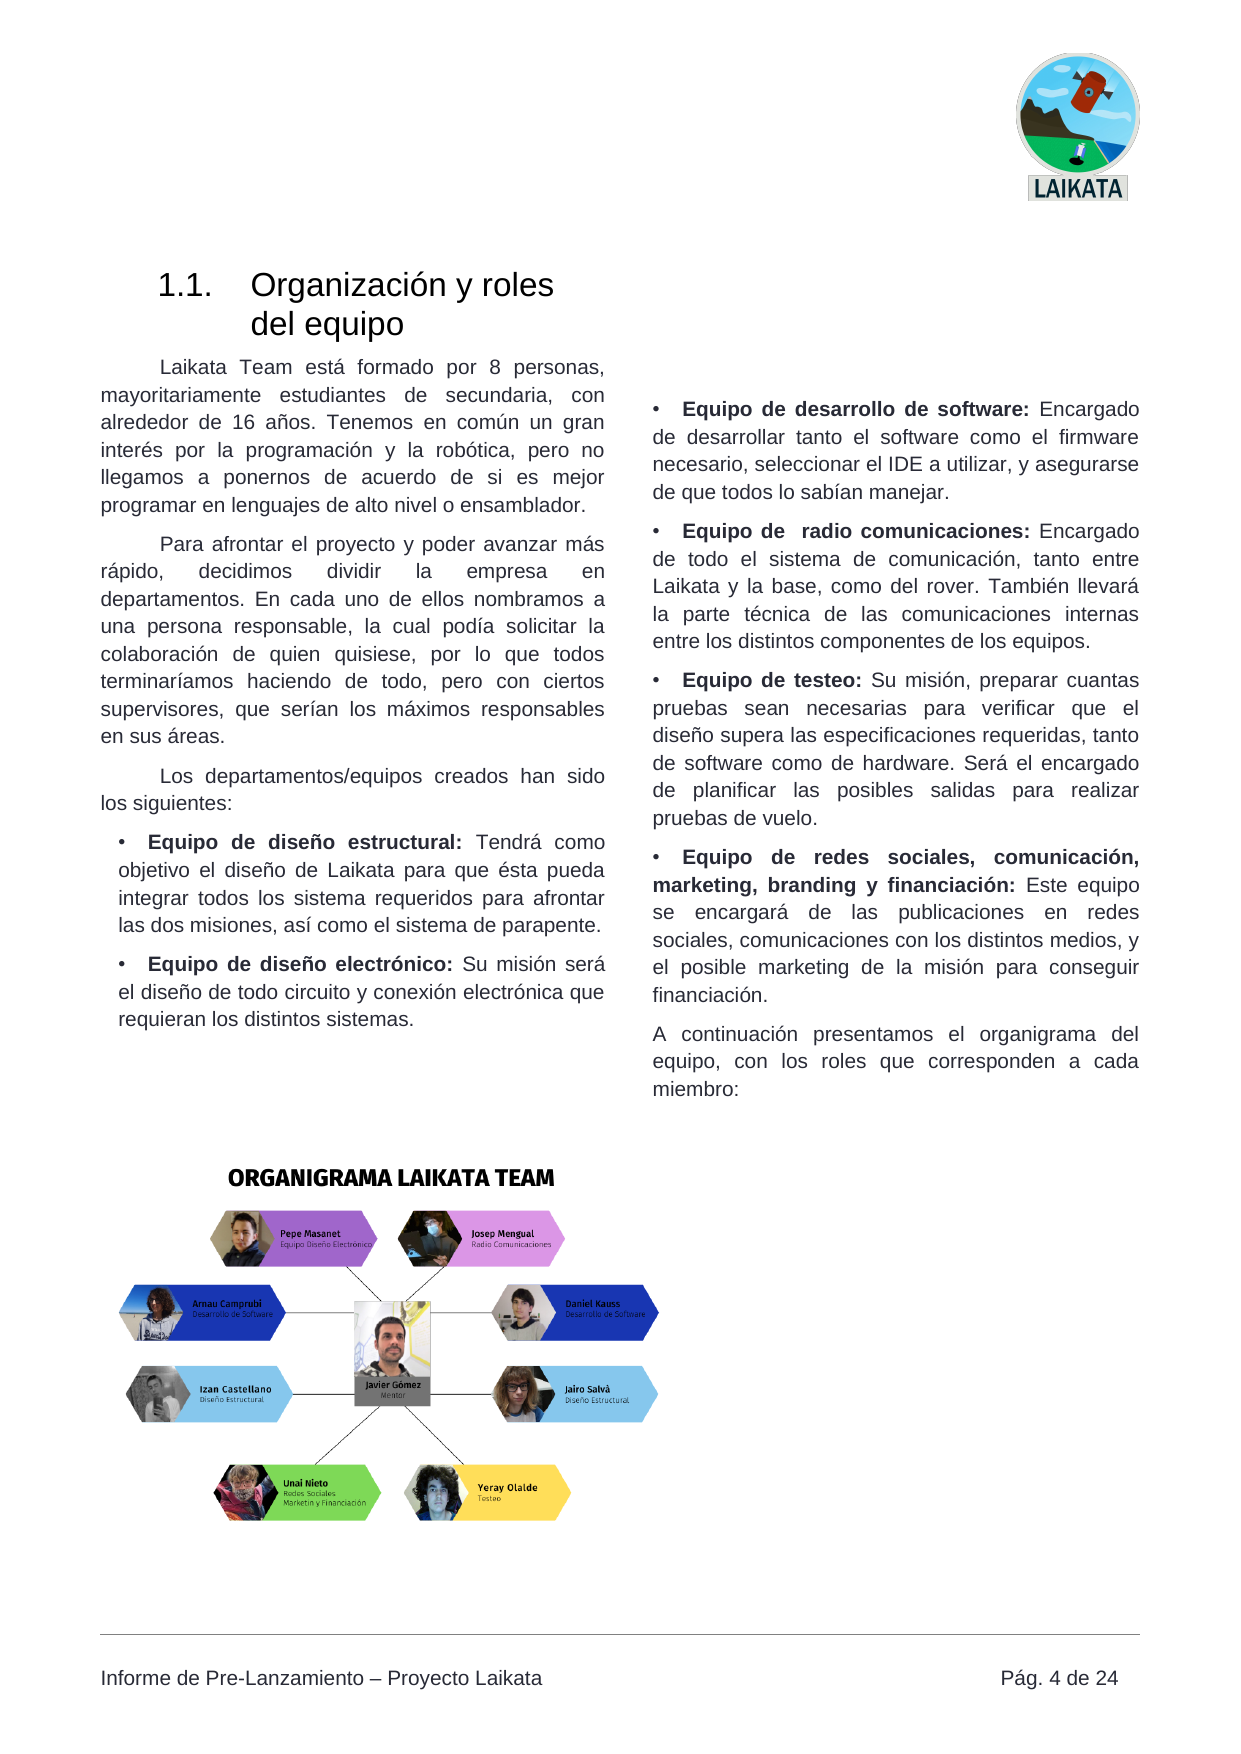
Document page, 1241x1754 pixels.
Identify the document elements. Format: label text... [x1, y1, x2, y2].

text Para afrontar el proyecto y poder avanzar más rápido, decidimos dividir la empresa en departamentos. En cada uno de ellos nombramos a una persona responsable, la cual podía solicitar la colaboración de quien quisiese, por lo que todos terminaríamos haciendo de todo, pero con ciertos supervisores, que serían los máximos responsables en sus áreas. [100, 532, 605, 748]
list Equipo de testeo: Su misión, preparar cuantas pruebas sean necesarias para verificar que el diseño supera las especificaciones requeridas, tanto de software como de hardware. Será el encargado de planificar las posibles salidas para realizar pruebas de vuelo. [652, 668, 1140, 830]
text Laikata Team está formado por 8 personas, mayoritariamente estudiantes de secundaria, con alrededor de 16 años. Tenemos en común un gran interés por la programación y la robótica, pero no llegamos a ponernos de acuerdo de si es mejor programar en lenguajes de alto nivel o ensamblador. [100, 355, 605, 516]
picture [78, 1110, 705, 1579]
list A continuación presentamos el organigrama del equipo, con los roles que corresponden a cada miembro: [652, 1022, 1140, 1101]
picture [1016, 53, 1140, 201]
list Equipo de diseño electrónico: Su misión será el diseño de todo circuito y conexión electrónica que requieran los distintos sistemas. [118, 952, 605, 1031]
text Los departamentos/equipos creados han sido los siguientes: [100, 763, 605, 815]
subtitle Organización y roles del equipo [213, 266, 605, 342]
list Equipo de redes sociales, comunicación, marketing, branding y financiación: Este equipo se encargará de las publicaciones en redes sociales, comunicaciones con los distintos medios, y el posible marketing de la misión para conseguir financiación. [652, 845, 1140, 1007]
list Equipo de diseño estructural: Tendrá como objetivo el diseño de Laikata para que ésta pueda integrar todos los sistema requeridos para afrontar las dos misiones, así como el sistema de parapente. [118, 830, 605, 937]
list Equipo de radio comunicaciones: Encargado de todo el sistema de comunicación, tanto entre Laikata y la base, como del rover. También llevará la parte técnica de las comunicaciones internas entre los distintos componentes de los equipos. [652, 519, 1140, 653]
list Equipo de desarrollo de software: Encargado de desarrollar tanto el software como el firmware necesario, seleccionar el IDE a utilizar, y asegurarse de que todos lo sabían manejar. [652, 397, 1140, 503]
